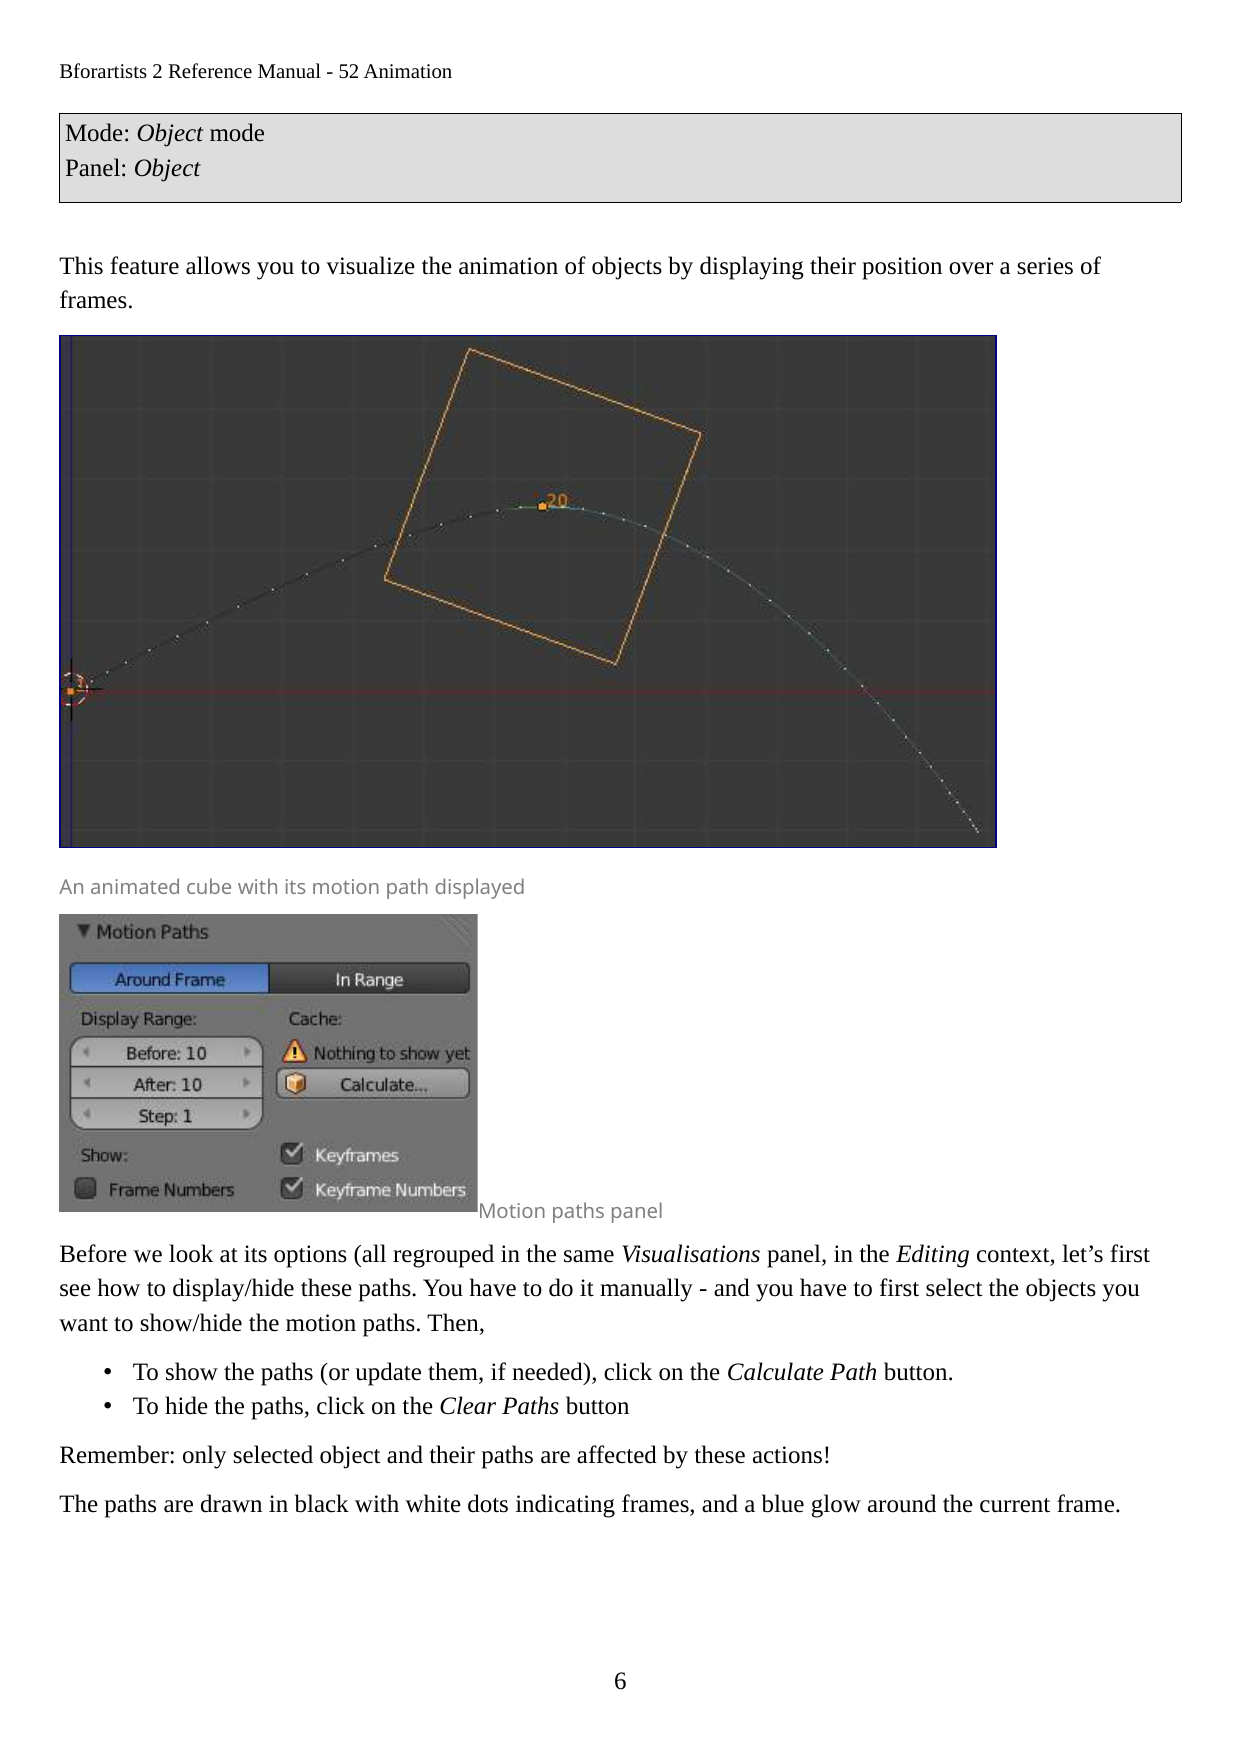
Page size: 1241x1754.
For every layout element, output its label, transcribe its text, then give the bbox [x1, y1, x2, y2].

text Remember: only selected object and their paths are affected by these actions! [59, 1440, 1181, 1469]
picture [59, 914, 478, 1212]
text This feature allows you to visualize the animation of objects by displaying their position over a series of frames. [59, 251, 1181, 314]
text The paths are drawn in black with white dots indicating frames, and a blue glow around the current frame. [59, 1489, 1181, 1518]
text An animated cube with its motion path displayed [59, 869, 1181, 900]
picture [61, 336, 995, 847]
list To hide the paths, click on the Clear Paths button [103, 1391, 1181, 1420]
table_cell Mode: Object mode Panel: Object [60, 114, 1181, 202]
text Before we look at its options (all regrouped in the same Visualisations panel, in the Editing context, let’s first see how to display/hide these paths. You have to do it manually - and you have to first select the objects you want to show/hide the motion paths. Then, [59, 1239, 1181, 1336]
list To show the paths (or update them, if needed), click on the Calculate Path button. [103, 1357, 1181, 1385]
text Motion paths panel [59, 1193, 1181, 1224]
